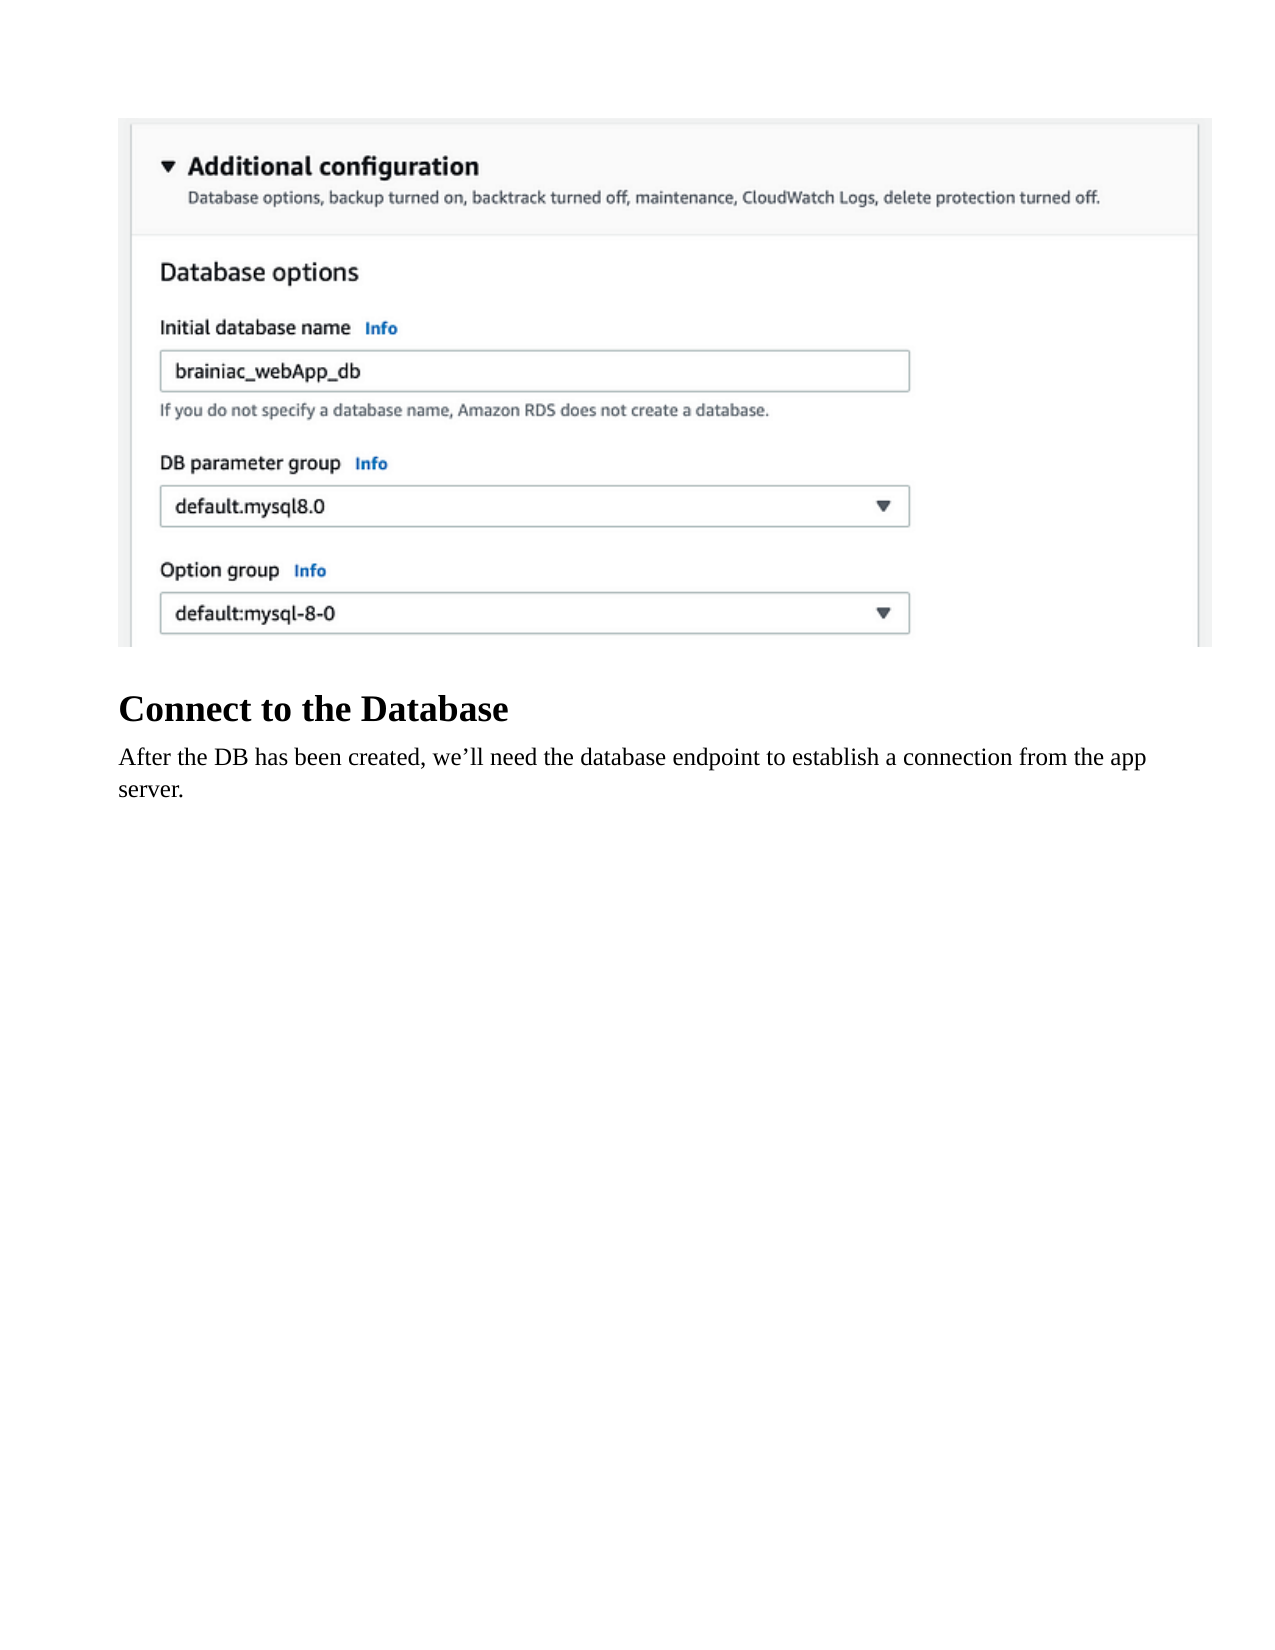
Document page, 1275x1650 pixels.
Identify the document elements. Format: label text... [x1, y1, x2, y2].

subtitle Connect to the Database [118, 686, 1157, 729]
picture [118, 118, 1212, 647]
text After the DB has been created, we’ll need the database endpoint to establish a connection from the app server. [118, 742, 1157, 803]
